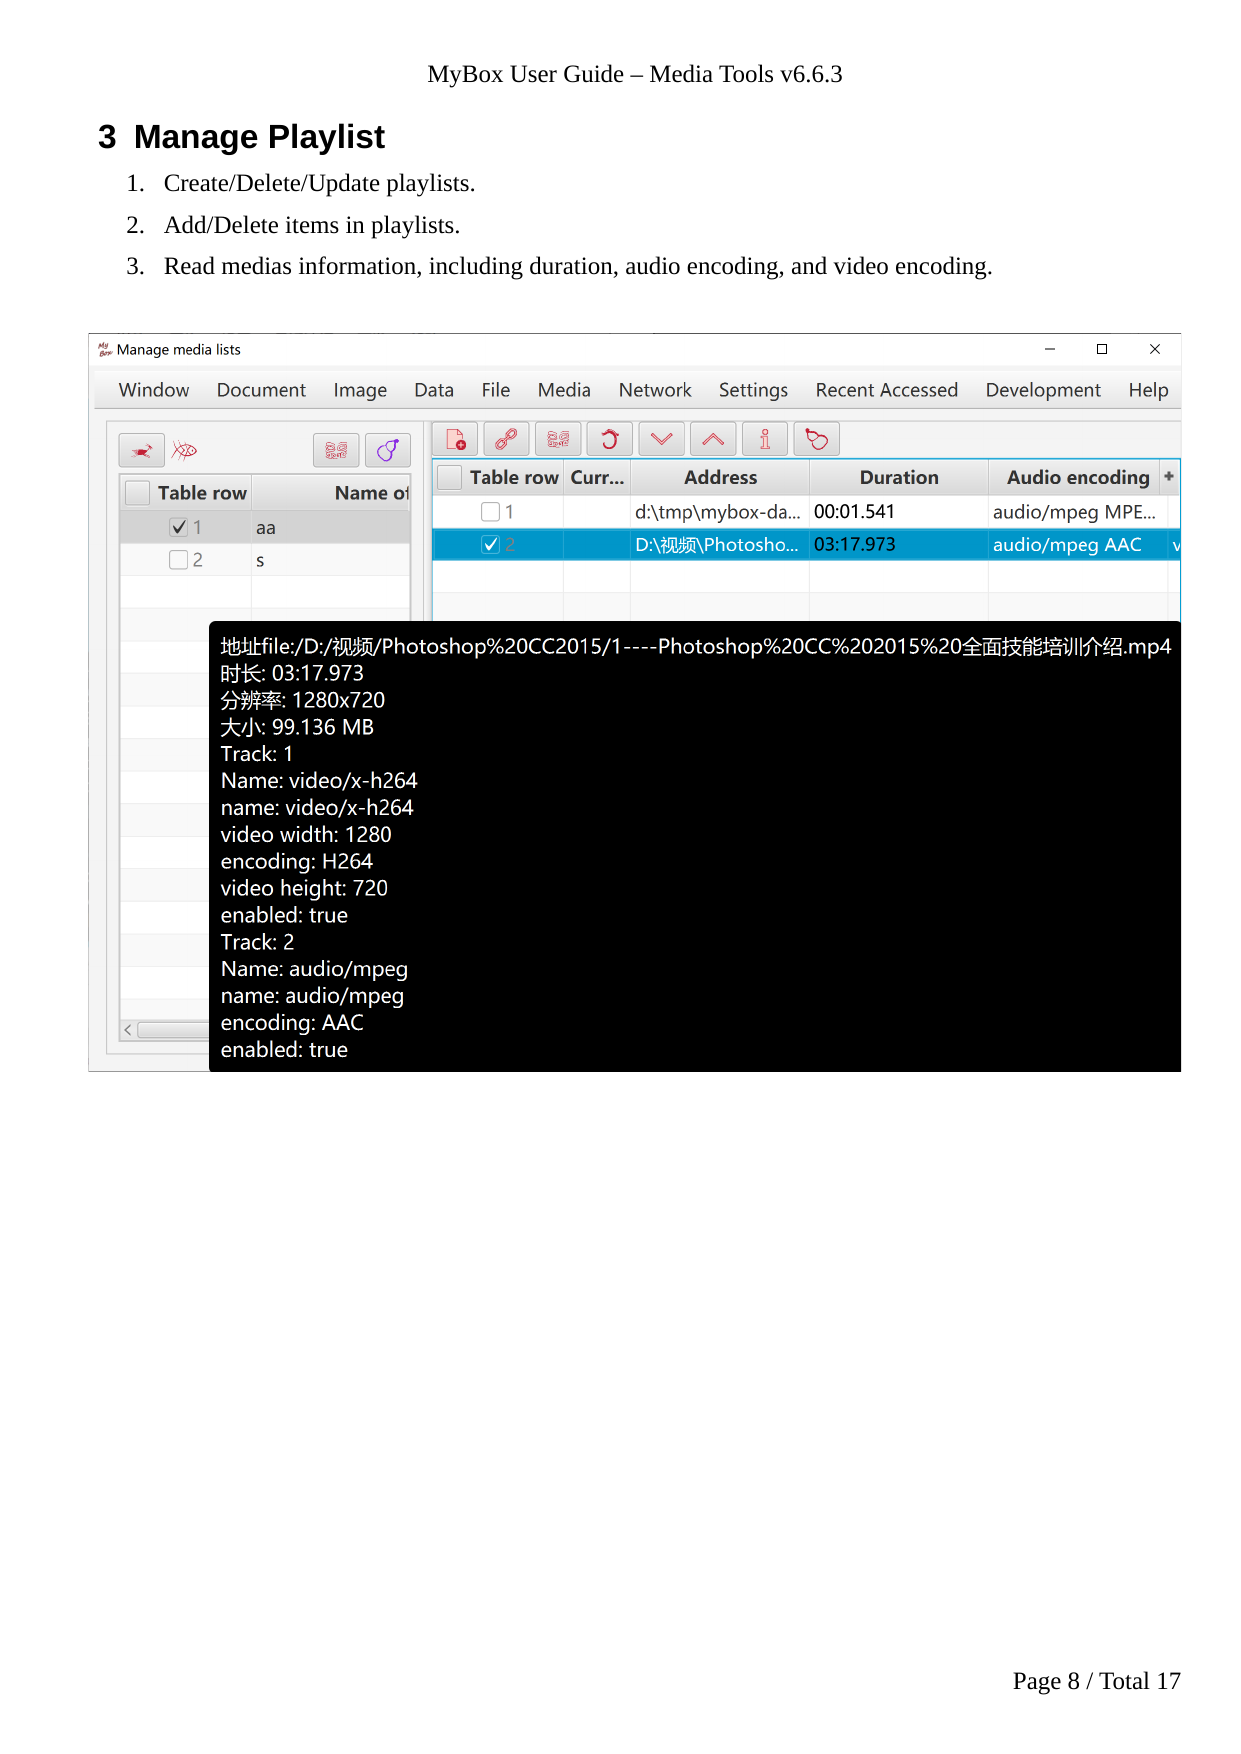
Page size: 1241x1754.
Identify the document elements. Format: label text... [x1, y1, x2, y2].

list Add/Delete items in playlists. [126, 210, 1181, 238]
subtitle Manage Playlist [88, 117, 1181, 156]
picture [88, 333, 1182, 1072]
list Read medias information, including duration, audio encoding, and video encoding. [126, 251, 1181, 280]
list Create/Delete/Update playlists. [126, 168, 1181, 197]
